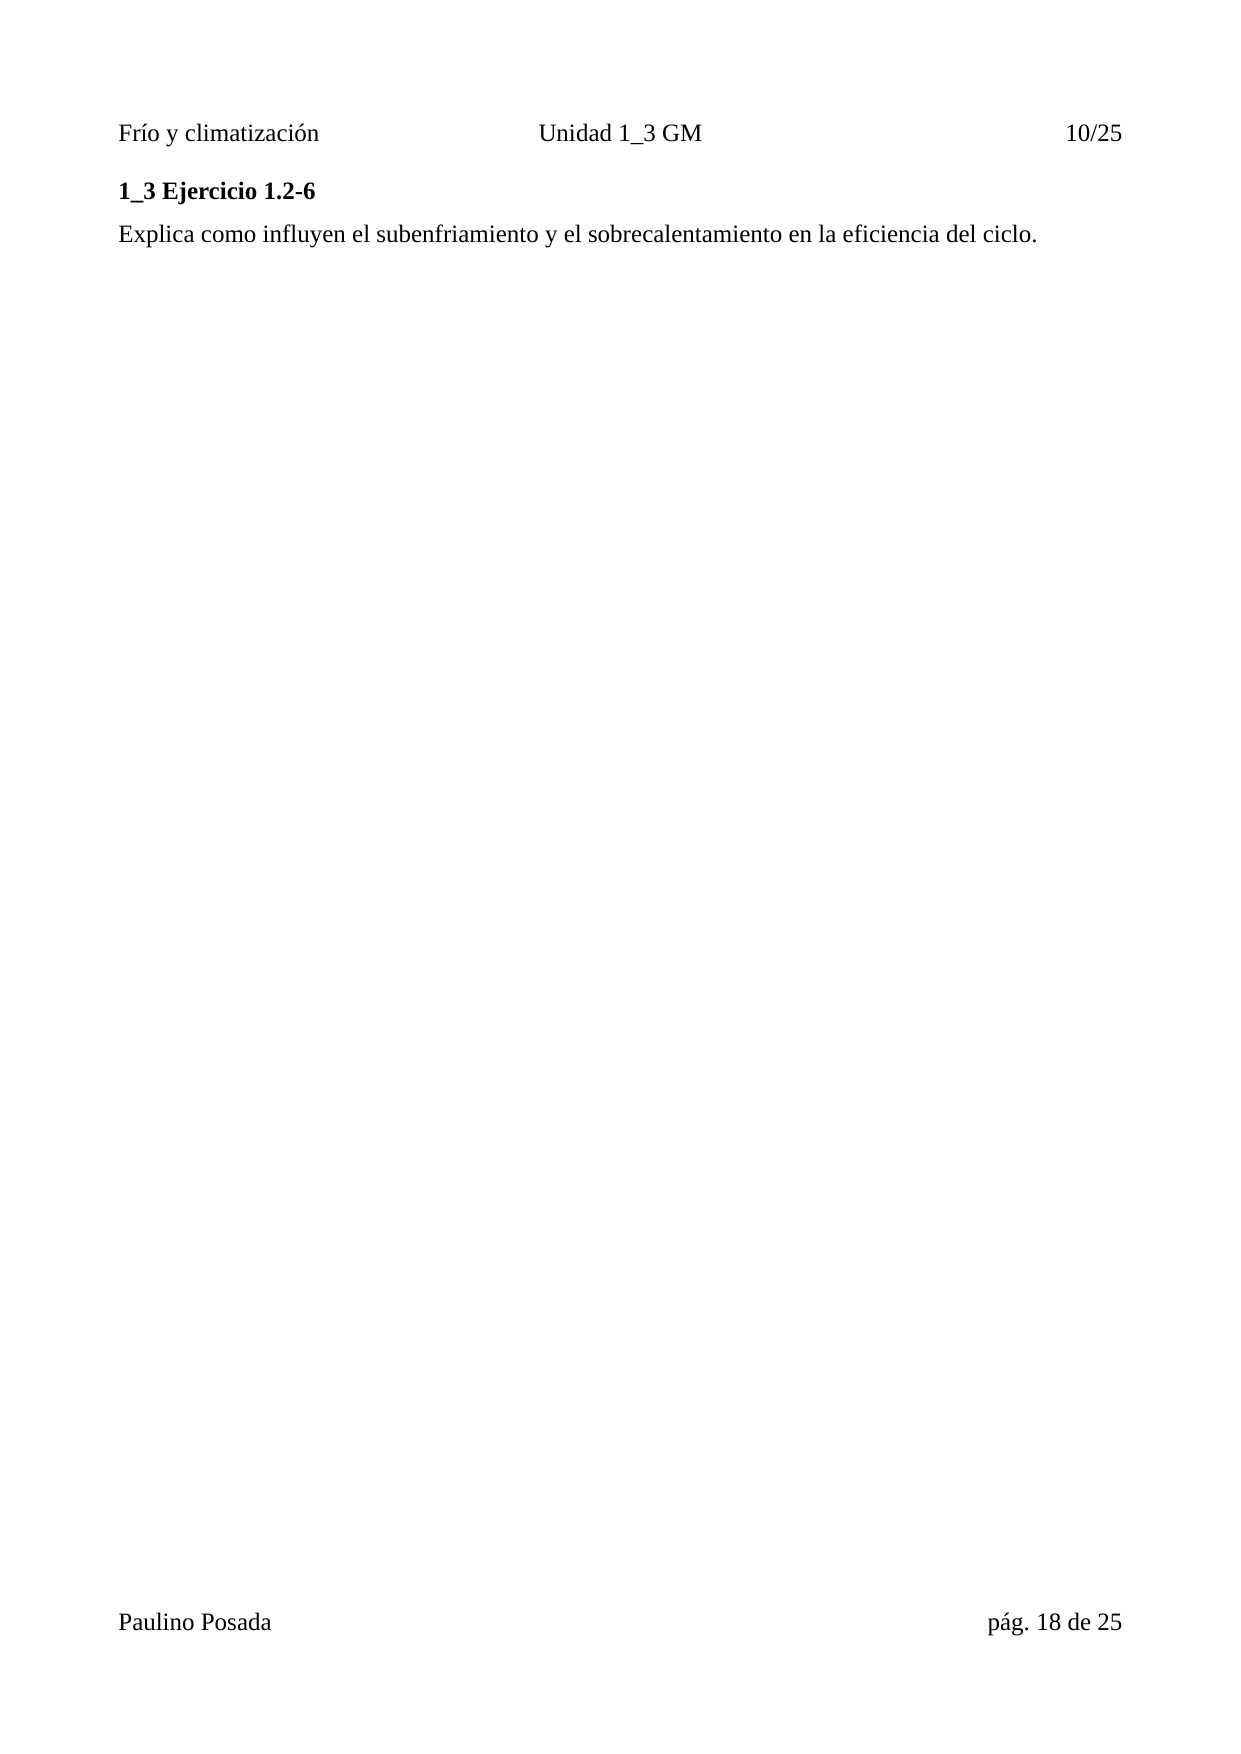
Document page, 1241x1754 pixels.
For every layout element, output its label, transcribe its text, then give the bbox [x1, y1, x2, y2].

text 1_3 Ejercicio 1.2-6 [118, 176, 1122, 205]
text Explica como influyen el subenfriamiento y el sobrecalentamiento en la eficiencia del ciclo. [118, 219, 1122, 248]
